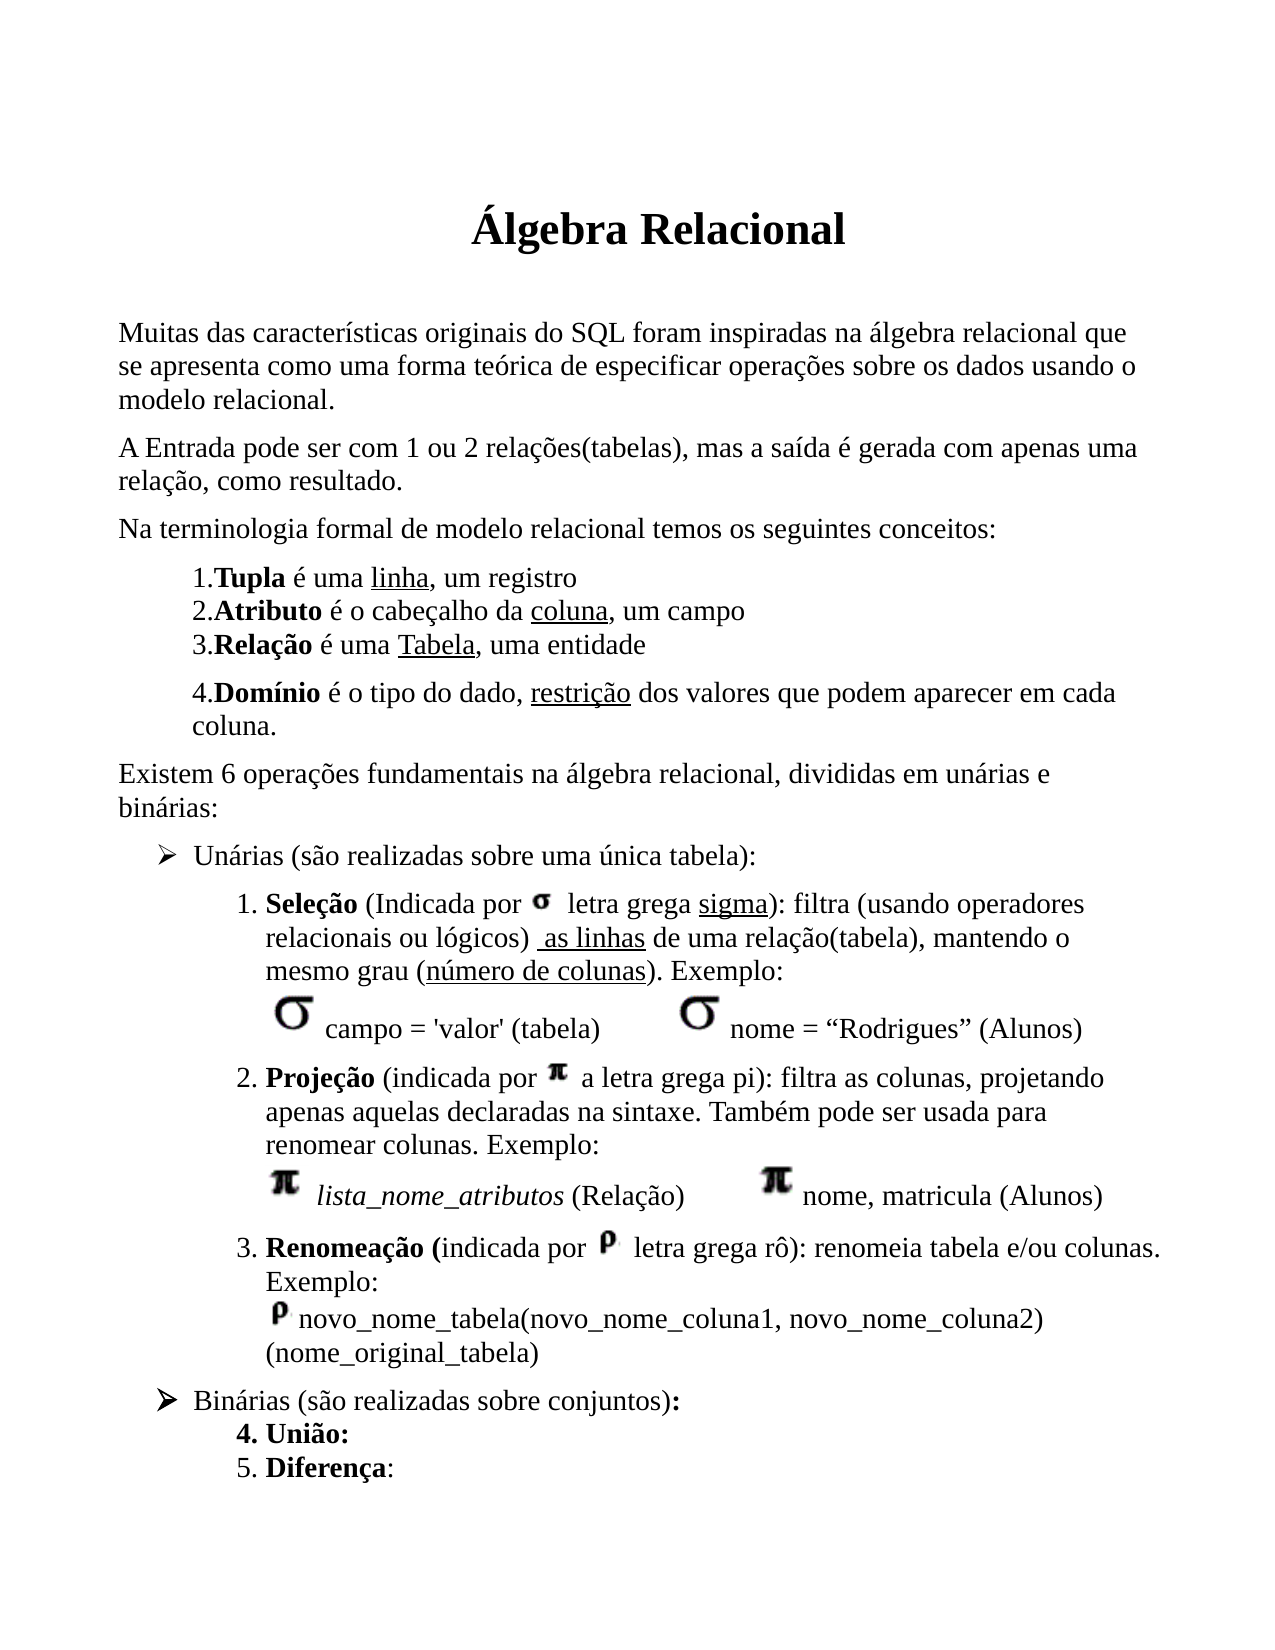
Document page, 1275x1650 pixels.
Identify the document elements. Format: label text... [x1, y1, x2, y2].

picture [544, 1059, 574, 1088]
picture [593, 1226, 627, 1258]
list União: [236, 1416, 1157, 1450]
picture [755, 1161, 803, 1206]
text Na terminologia formal de modelo relacional temos os seguintes conceitos: [118, 512, 1157, 545]
list Domínio é o tipo do dado, restrição dos valores que podem aparecer em cada coluna. [118, 675, 1157, 742]
picture [265, 1297, 299, 1329]
list Projeção (indicada por a letra grega pi): filtra as colunas, projetando apenas aquelas declaradas na sintaxe. Também pode ser usada para renomear colunas. Exemplo: lista_nome_atributos (Relação) nome, matricula (Alunos) [236, 1059, 1157, 1212]
picture [528, 891, 560, 914]
picture [265, 987, 325, 1039]
list Unárias (são realizadas sobre uma única tabela): [156, 838, 1157, 872]
picture [265, 1164, 309, 1206]
list Diferença: [236, 1450, 1157, 1483]
list Relação é uma Tabela, uma entidade [118, 627, 1157, 660]
list Renomeação (indicada por letra grega rô): renomeia tabela e/ou colunas. Exemplo: novo_nome_tabela(novo_nome_coluna1, novo_nome_coluna2) (nome_original_tabela) [236, 1226, 1186, 1368]
subtitle Álgebra Relacional [118, 201, 1157, 254]
text Muitas das características originais do SQL foram inspiradas na álgebra relacional que se apresenta como uma forma teórica de especificar operações sobre os dados usando o modelo relacional. [118, 315, 1157, 415]
list Seleção (Indicada por letra grega sigma): filtra (usando operadores relacionais ou lógicos) as linhas de uma relação(tabela), mantendo o mesmo grau (número de colunas). Exemplo: campo = 'valor' (tabela) nome = “Rodrigues” (Alunos) [236, 886, 1157, 1045]
text A Entrada pode ser com 1 ou 2 relações(tabelas), mas a saída é gerada com apenas uma relação, como resultado. [118, 430, 1157, 497]
list Atributo é o cabeçalho da coluna, um campo [118, 593, 1157, 627]
picture [670, 987, 730, 1039]
list Tupla é uma linha, um registro [118, 560, 1157, 593]
list Binárias (são realizadas sobre conjuntos): [156, 1383, 1157, 1416]
text Existem 6 operações fundamentais na álgebra relacional, divididas em unárias e binárias: [118, 757, 1157, 824]
